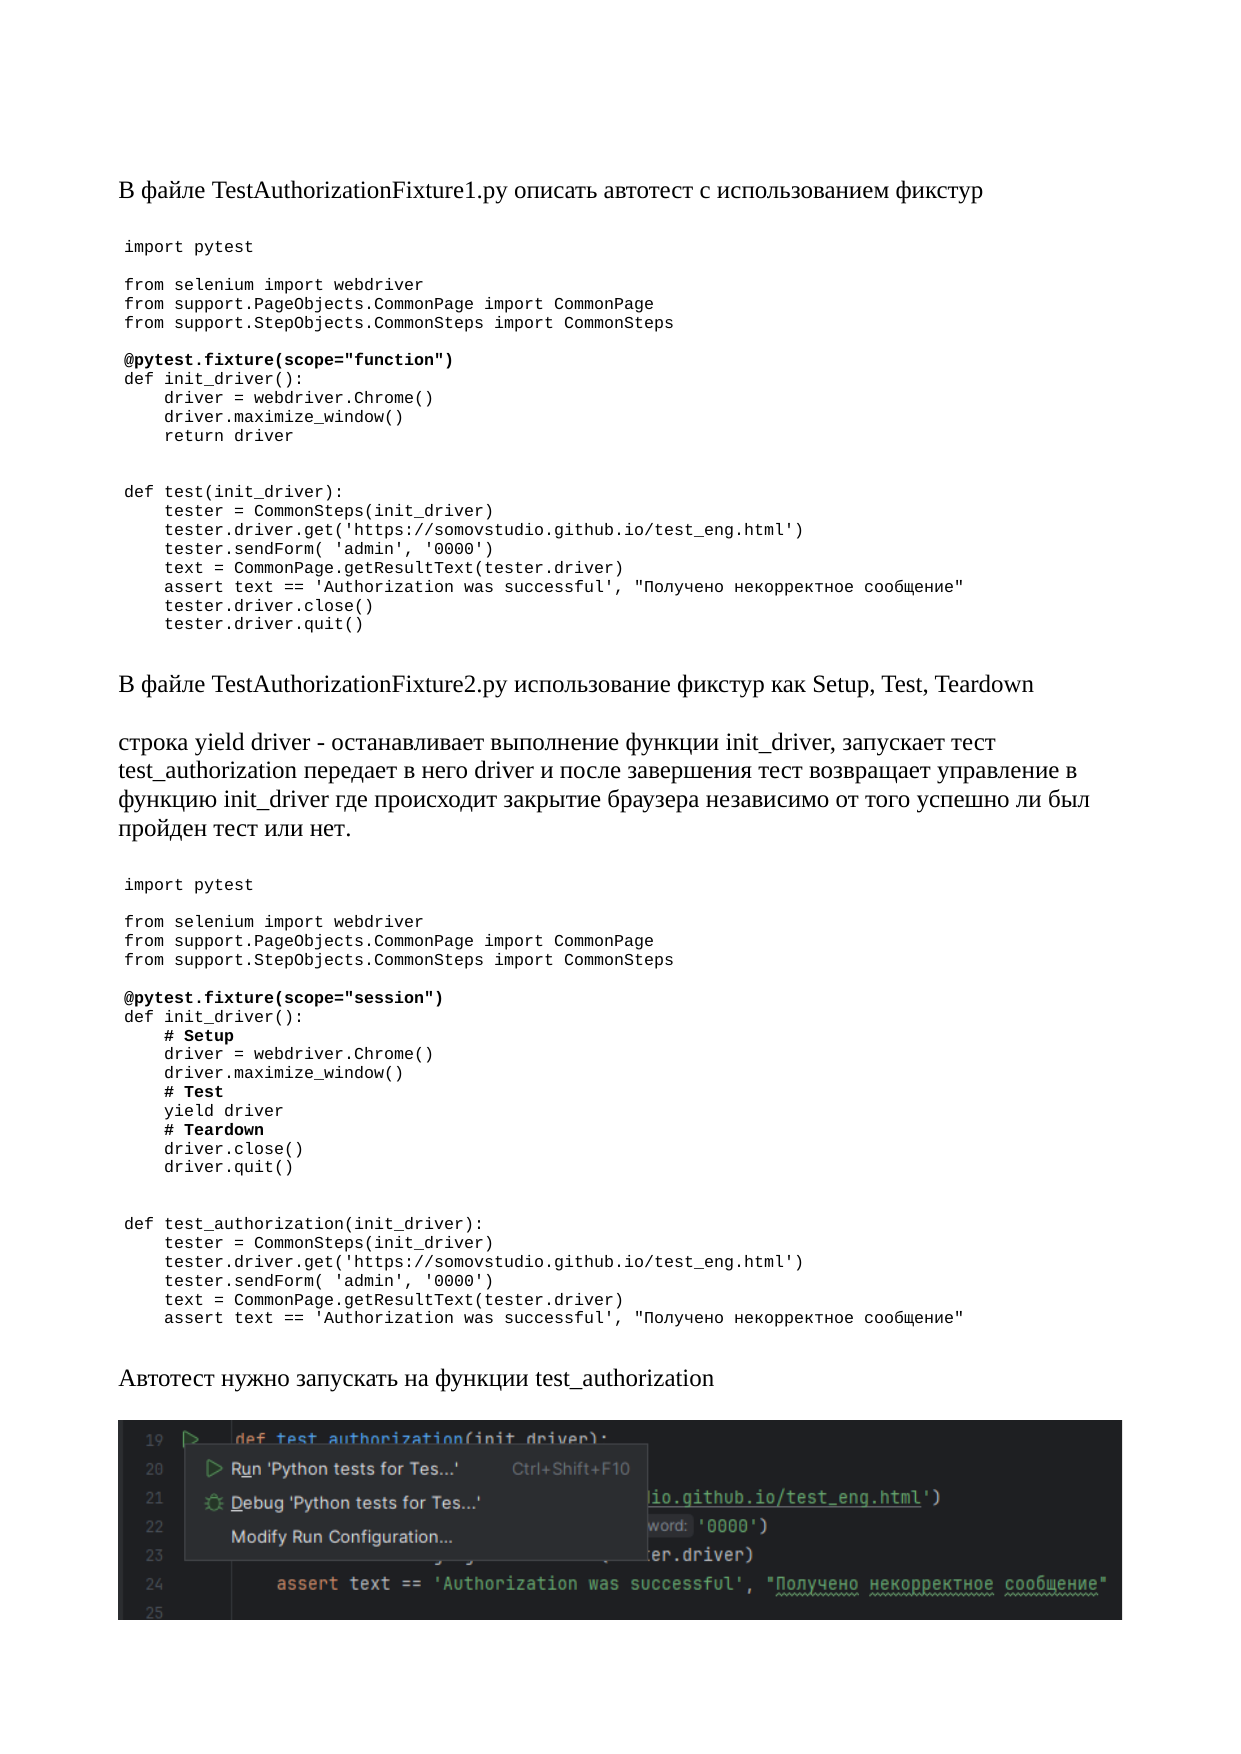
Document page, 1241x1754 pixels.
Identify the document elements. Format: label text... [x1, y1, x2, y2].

table_header import pytest from selenium import webdriver from support.PageObjects.CommonPage import CommonPage from support.StepObjects.CommonSteps import CommonSteps @pytest.fixture(scope="function") def init_driver(): driver = webdriver.Chrome() driver.maximize_window() return driver def test(init_driver): tester = CommonSteps(init_driver) tester.driver.get('https://somovstudio.github.io/test_eng.html') tester.sendForm( 'admin', '0000') text = CommonPage.getResultText(tester.driver) assert text == 'Authorization was successful', "Получено некорректное сообщение" tester.driver.close() tester.driver.quit() [118, 233, 1122, 641]
text строка yield driver - останавливает выполнение функции init_driver, запускает тест test_authorization передает в него driver и после завершения тест возвращает управление в функцию init_driver где происходит закрытие браузера независимо от того успешно ли был пройден тест или нет. [118, 727, 1122, 842]
text В файле TestAuthorizationFixture2.py использование фикстур как Setup, Test, Teardown [118, 669, 1122, 698]
text В файле TestAuthorizationFixture1.py описать автотест с использованием фикстур [118, 176, 1122, 204]
picture [118, 1420, 1123, 1620]
table_header import pytest from selenium import webdriver from support.PageObjects.CommonPage import CommonPage from support.StepObjects.CommonSteps import CommonSteps @pytest.fixture(scope="session") def init_driver(): # Setup driver = webdriver.Chrome() driver.maximize_window() # Test yield driver # Teardown driver.close() driver.quit() def test_authorization(init_driver): tester = CommonSteps(init_driver) tester.driver.get('https://somovstudio.github.io/test_eng.html') tester.sendForm( 'admin', '0000') text = CommonPage.getResultText(tester.driver) assert text == 'Authorization was successful', "Получено некорректное сообщение" [118, 871, 1122, 1334]
text Автотест нужно запускать на функции test_authorization [118, 1363, 1122, 1392]
